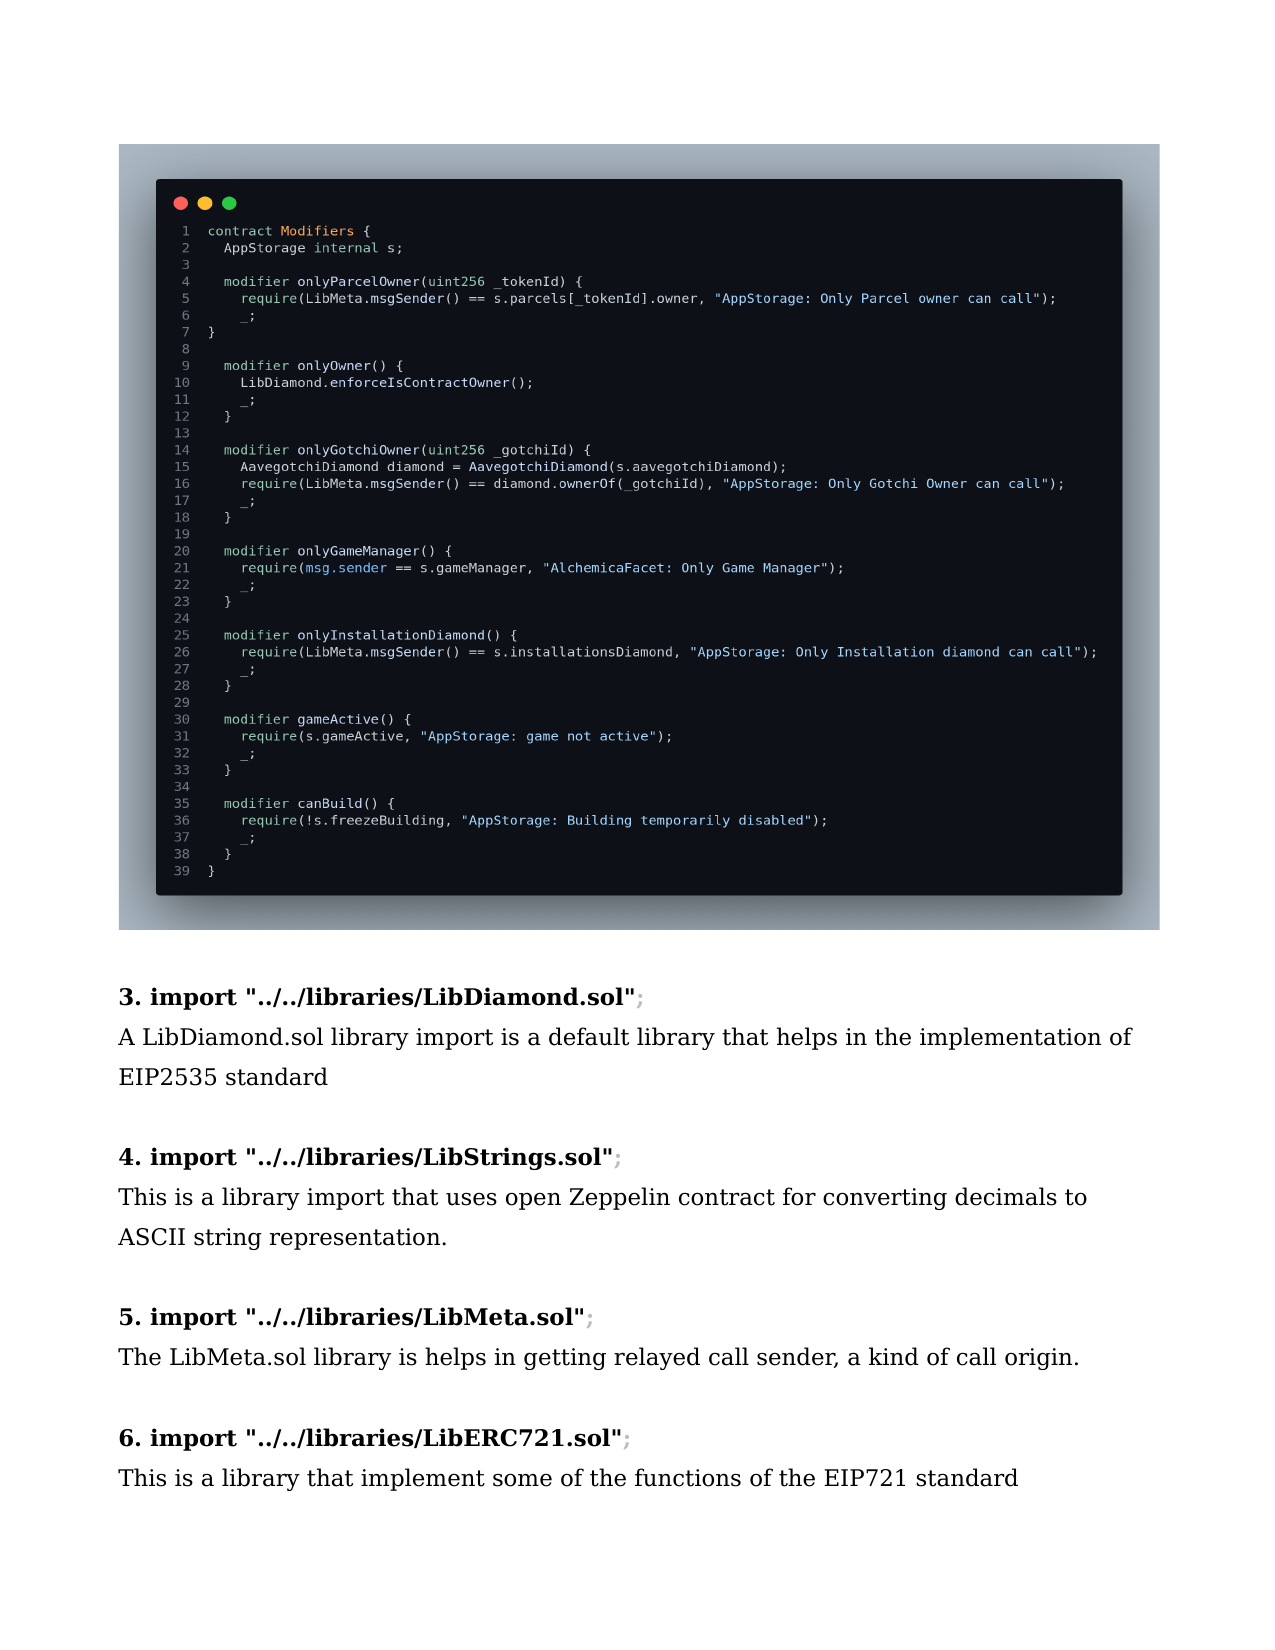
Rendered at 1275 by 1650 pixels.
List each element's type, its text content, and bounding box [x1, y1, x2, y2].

text A LibDiamond.sol library import is a default library that helps in the implementation of EIP2535 standard [118, 1024, 1157, 1091]
text 6. import "../../libraries/LibERC721.sol"; [118, 1424, 1157, 1451]
text This is a library import that uses open Zeppelin contract for converting decimals to ASCII string representation. [118, 1184, 1157, 1251]
text 5. import "../../libraries/LibMeta.sol"; [118, 1304, 1157, 1331]
text 4. import "../../libraries/LibStrings.sol"; [118, 1144, 1157, 1171]
picture [118, 144, 1160, 930]
text 3. import "../../libraries/LibDiamond.sol"; [118, 984, 1157, 1011]
text This is a library that implement some of the functions of the EIP721 standard [118, 1465, 1157, 1492]
text The LibMeta.sol library is helps in getting relayed call sender, a kind of call origin. [118, 1344, 1157, 1371]
